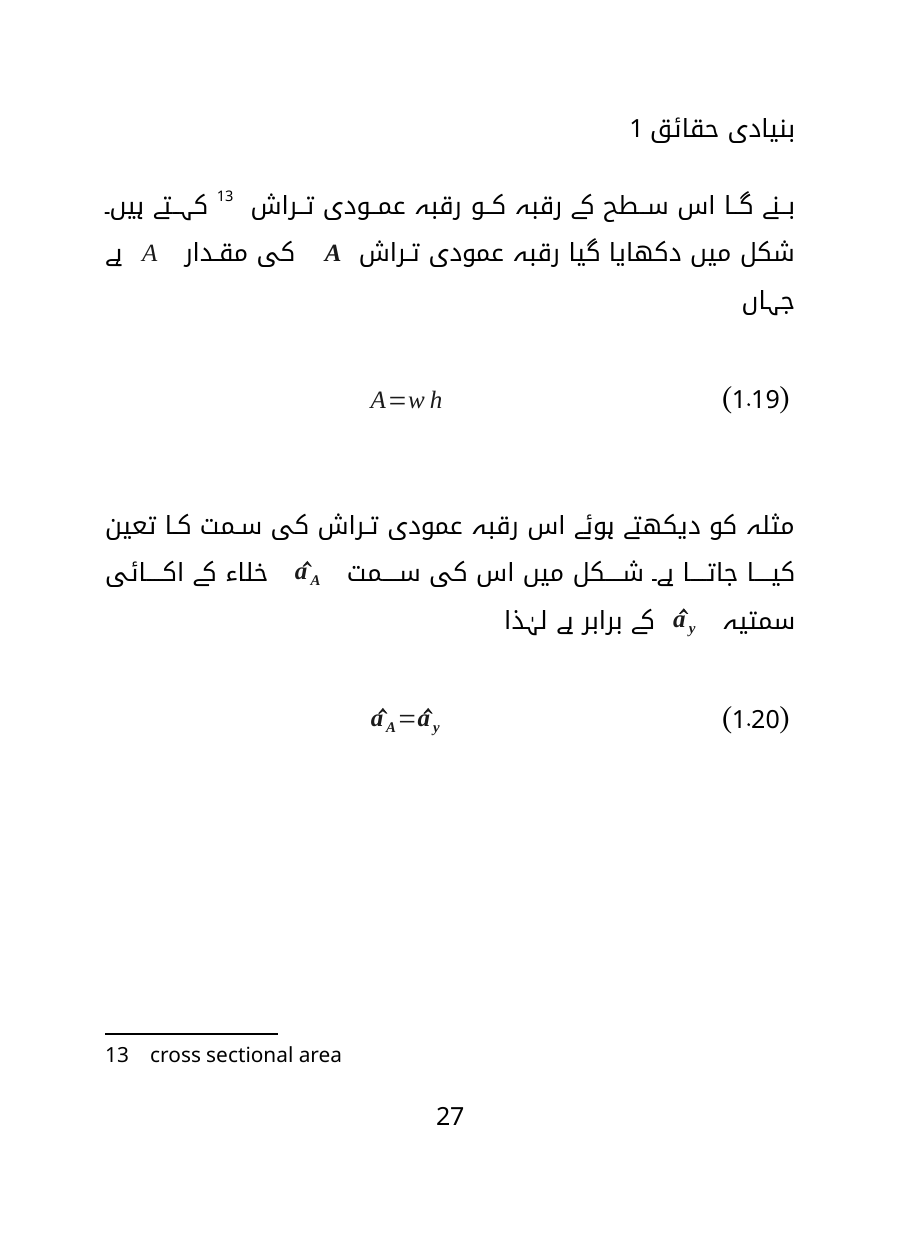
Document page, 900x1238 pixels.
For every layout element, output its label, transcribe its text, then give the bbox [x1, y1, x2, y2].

table_header [105, 691, 697, 762]
text cross sectional area [105, 1040, 795, 1068]
table_header [105, 371, 697, 442]
text شکل 1.8 میں ایک سلاخ دکھایا گیا ہے۔ اس کو اکائی سمتیہکی سمت میں لٹایا گیا ہے۔ اگر ہم تصور میں اس سلاخ کو لمبائی کی عمودی سمت میں کاٹیں تو اس کا جو سرہ بنے گا اس سطح کے رقبہ کو رقبہ عمودی تراش کہتے ہیں۔ شکل میں دکھایا گیا رقبہ عمودی تراش کی مقدار ہے جہاں [105, 182, 795, 324]
table_header (1.19) [697, 371, 795, 442]
text مثلہ کو دیکھتے ہوئے اس رقبہ عمودی تراش کی سمت کا تعین کیا جاتا ہے۔ شکل میں اس کی سمت خلاء کے اکائی سمتیہ کے برابر ہے لہٰذا [105, 502, 795, 644]
table_header (1.20) [697, 691, 795, 762]
